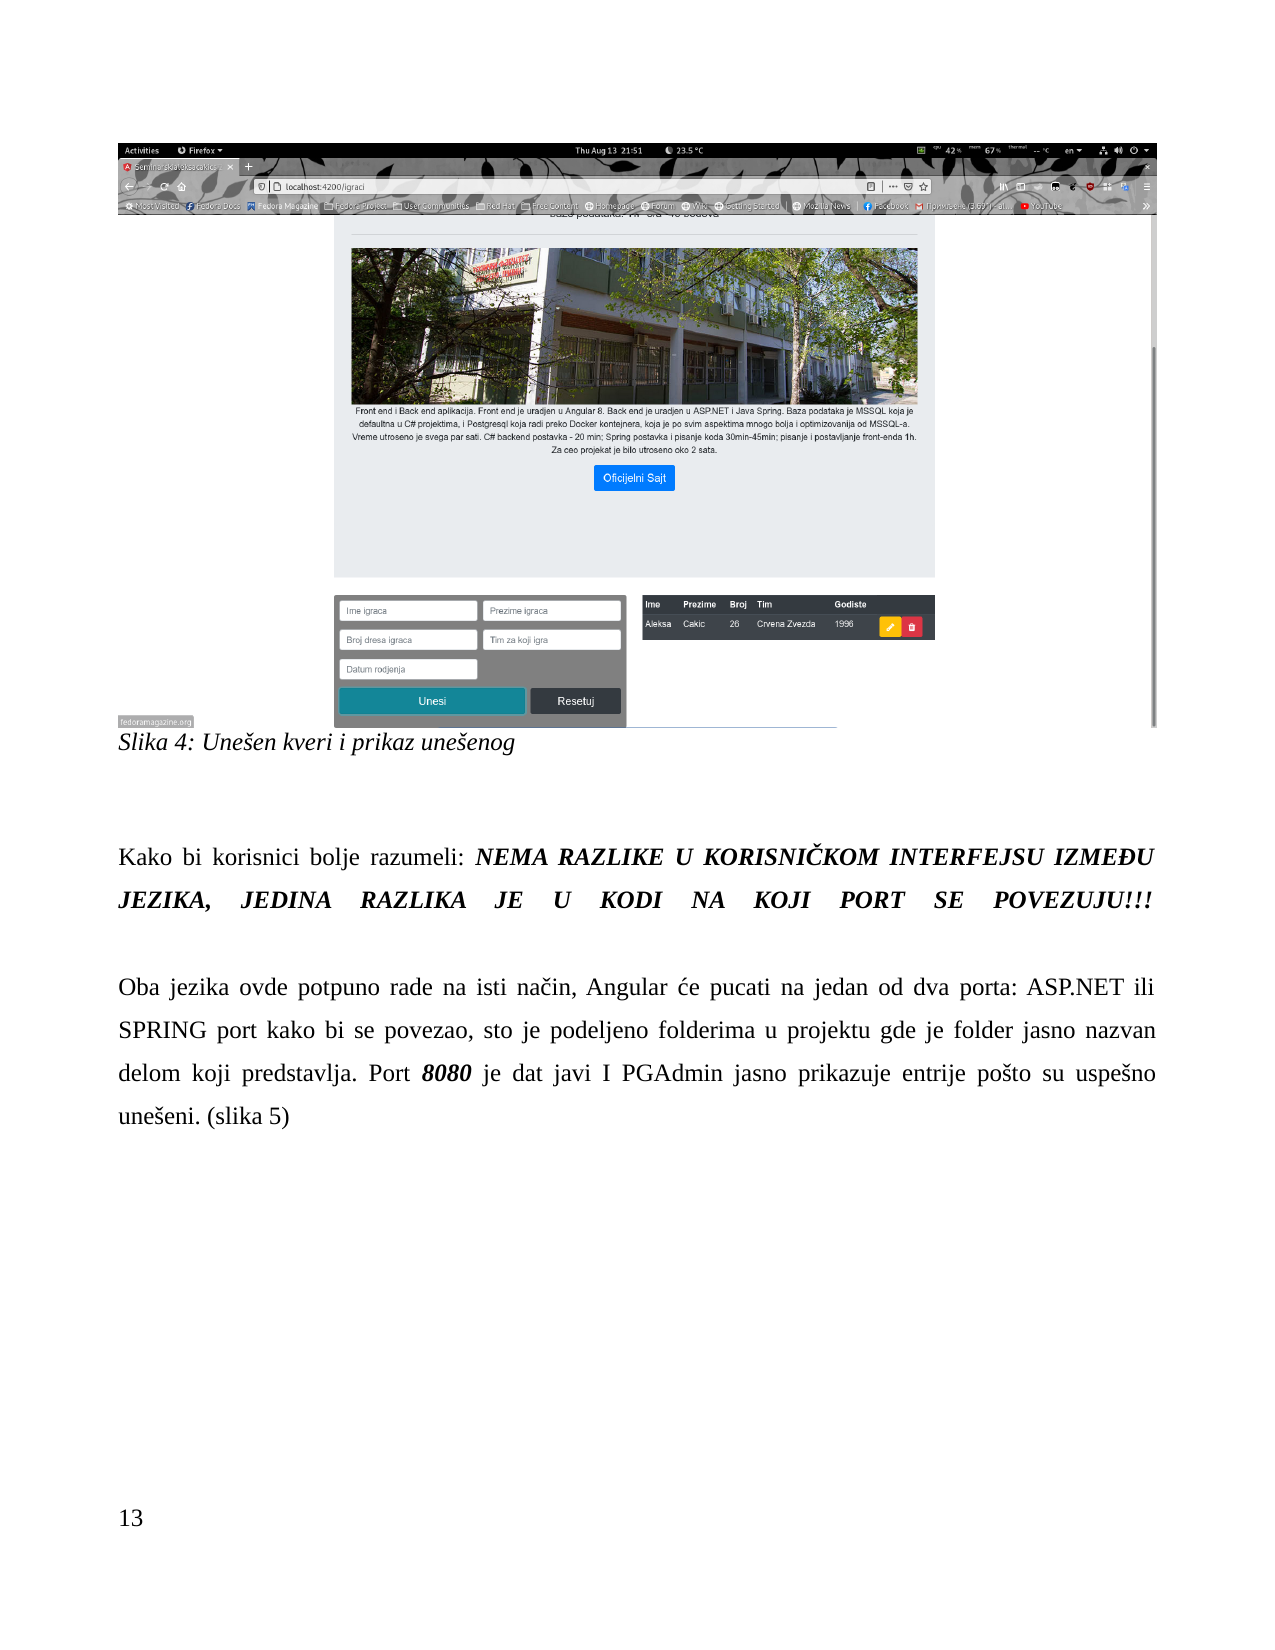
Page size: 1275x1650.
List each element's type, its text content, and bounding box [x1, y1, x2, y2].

text Kako bi korisnici bolje razumeli: NEMA RAZLIKE U KORISNIČKOM INTERFEJSU IZMEĐU JEZIKA, JEDINA RAZLIKA JE U KODI NA KOJI PORT SE POVEZUJU!!! Oba jezika ovde potpuno rade na isti način, Angular će pucati na jedan od dva porta: ASP.NET ili SPRING port kako bi se povezao, sto je podeljeno folderima u projektu gde je folder jasno nazvan delom koji predstavlja. Port 8080 je dat javi I PGAdmin jasno prikazuje entrije pošto su uspešno unešeni. (slika 5) [118, 756, 1157, 1130]
text [118, 118, 1157, 143]
picture [118, 143, 1157, 728]
text Slika 4: Unešen kveri i prikaz unešenog [118, 728, 1157, 756]
